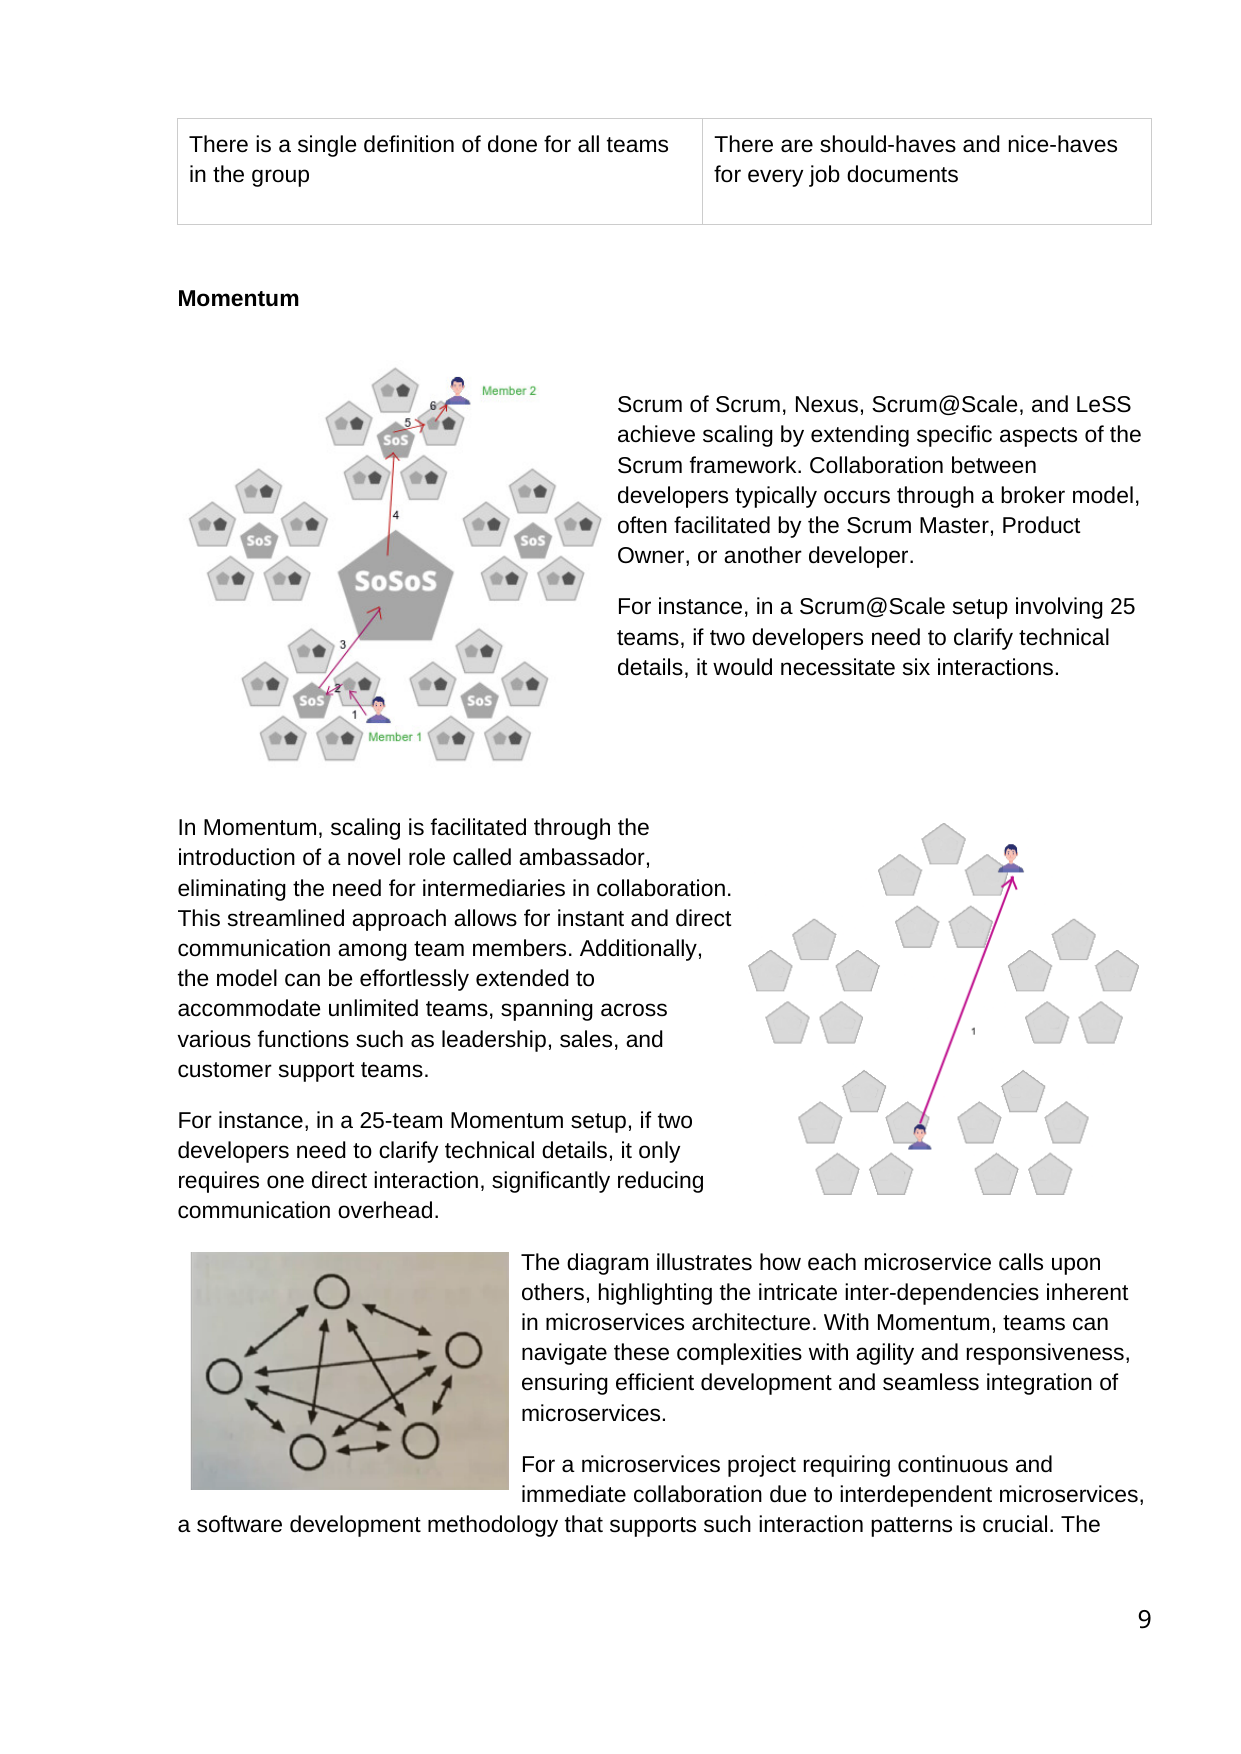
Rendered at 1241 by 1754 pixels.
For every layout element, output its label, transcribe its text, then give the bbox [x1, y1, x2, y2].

text For instance, in a 25-team Momentum setup, if two developers need to clarify technical details, it only requires one direct interaction, significantly reducing communication overhead. [177, 1107, 1152, 1224]
text For instance, in a Scrum@Scale setup involving 25 teams, if two developers need to clarify technical details, it would necessitate six interactions. [617, 593, 1152, 680]
text Scrum of Scrum, Nexus, Scrum@Scale, and LeSS achieve scaling by extending specific aspects of the Scrum framework. Collaboration between developers typically occurs through a broker model, often facilitated by the Scrum Master, Product Owner, or another developer. [617, 391, 1152, 568]
text For a microservices project requiring continuous and immediate collaboration due to interdependent microservices, a software development methodology that supports such interaction patterns is crucial. The [177, 1451, 1152, 1537]
picture [734, 815, 1154, 1207]
picture [190, 1252, 509, 1490]
text The diagram illustrates how each microservice calls upon others, highlighting the intricate inter-dependencies inherent in microservices architecture. With Momentum, teams can navigate these complexities with agility and responsiveness, ensuring efficient development and seamless integration of microservices. [177, 1248, 1152, 1426]
picture [174, 360, 617, 773]
text Momentum [177, 285, 1152, 312]
text In Momentum, scaling is facilitated through the introduction of a novel role called ambassador, eliminating the need for intermediaries in collaboration. This streamlined approach allows for instant and direct communication among team members. Additionally, the model can be effortlessly extended to accommodate unlimited teams, spanning across various functions such as leadership, sales, and customer support teams. [177, 814, 1152, 1082]
table_cell There is a single definition of done for all teams in the group [178, 119, 702, 224]
table_cell There are should-haves and nice-haves for every job documents [703, 119, 1151, 224]
